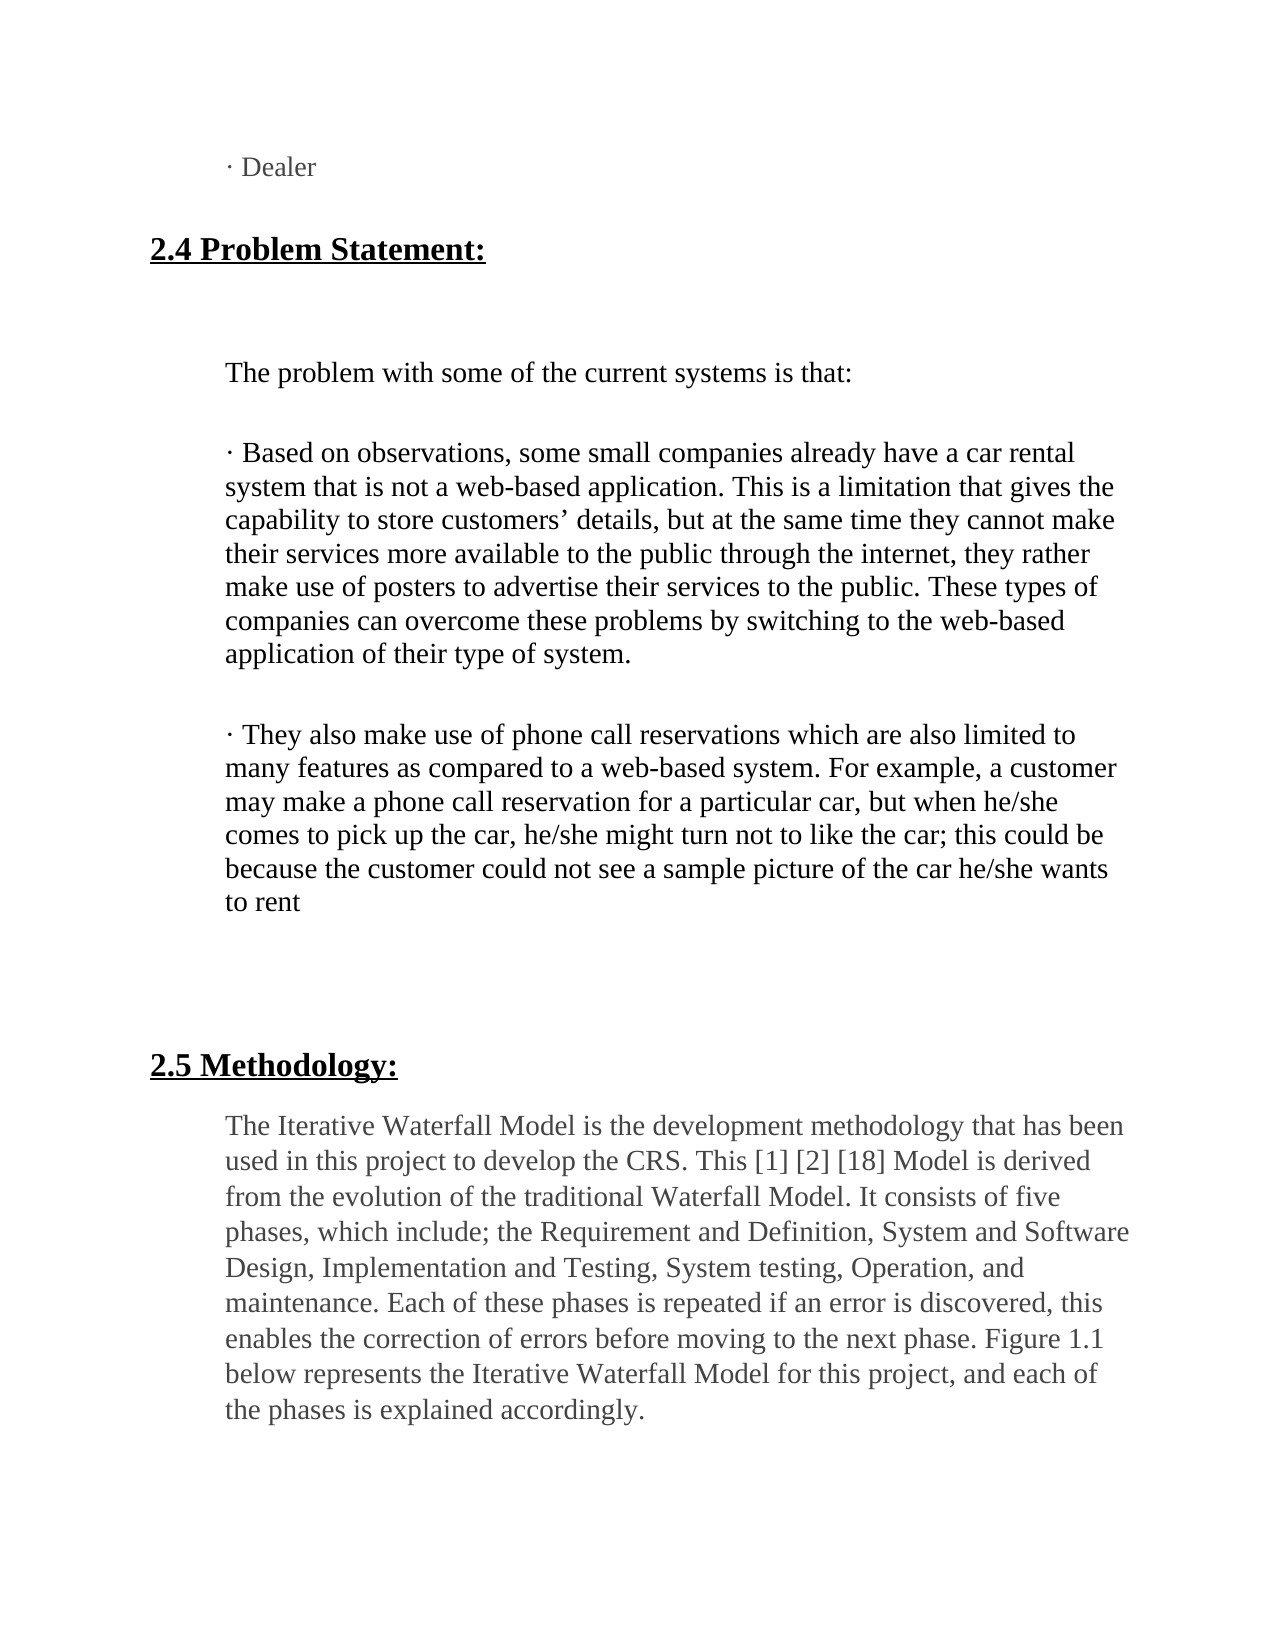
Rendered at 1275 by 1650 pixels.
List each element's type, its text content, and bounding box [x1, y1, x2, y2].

text The problem with some of the current systems is that: [150, 355, 1133, 388]
text 2.5 Methodology: [150, 1045, 1133, 1084]
text · Based on observations, some small companies already have a car rental system that is not a web-based application. This is a limitation that gives the capability to store customers’ details, but at the same time they cannot make their services more available to the public through the internet, they rather make use of posters to advertise their services to the public. These types of companies can overcome these problems by switching to the web-based application of their type of system. [225, 435, 1133, 670]
text 2.4 Problem Statement: [150, 229, 1133, 268]
text · They also make use of phone call reservations which are also limited to many features as compared to a web-based system. For example, a customer may make a phone call reservation for a particular car, but when he/she comes to pick up the car, he/she might turn not to like the car; this could be because the customer could not see a sample picture of the car he/she wants to rent [225, 717, 1133, 918]
text The Iterative Waterfall Model is the development methodology that has been used in this project to develop the CRS. This [1] [2] [18] Model is derived from the evolution of the traditional Waterfall Model. It consists of five phases, which include; the Requirement and Definition, System and Software Design, Implementation and Testing, System testing, Operation, and maintenance. Each of these phases is repeated if an error is discovered, this enables the correction of errors before moving to the next phase. Figure 1.1 below represents the Iterative Waterfall Model for this project, and each of the phases is explained accordingly. [225, 1108, 1133, 1426]
text · Dealer [150, 150, 1133, 182]
